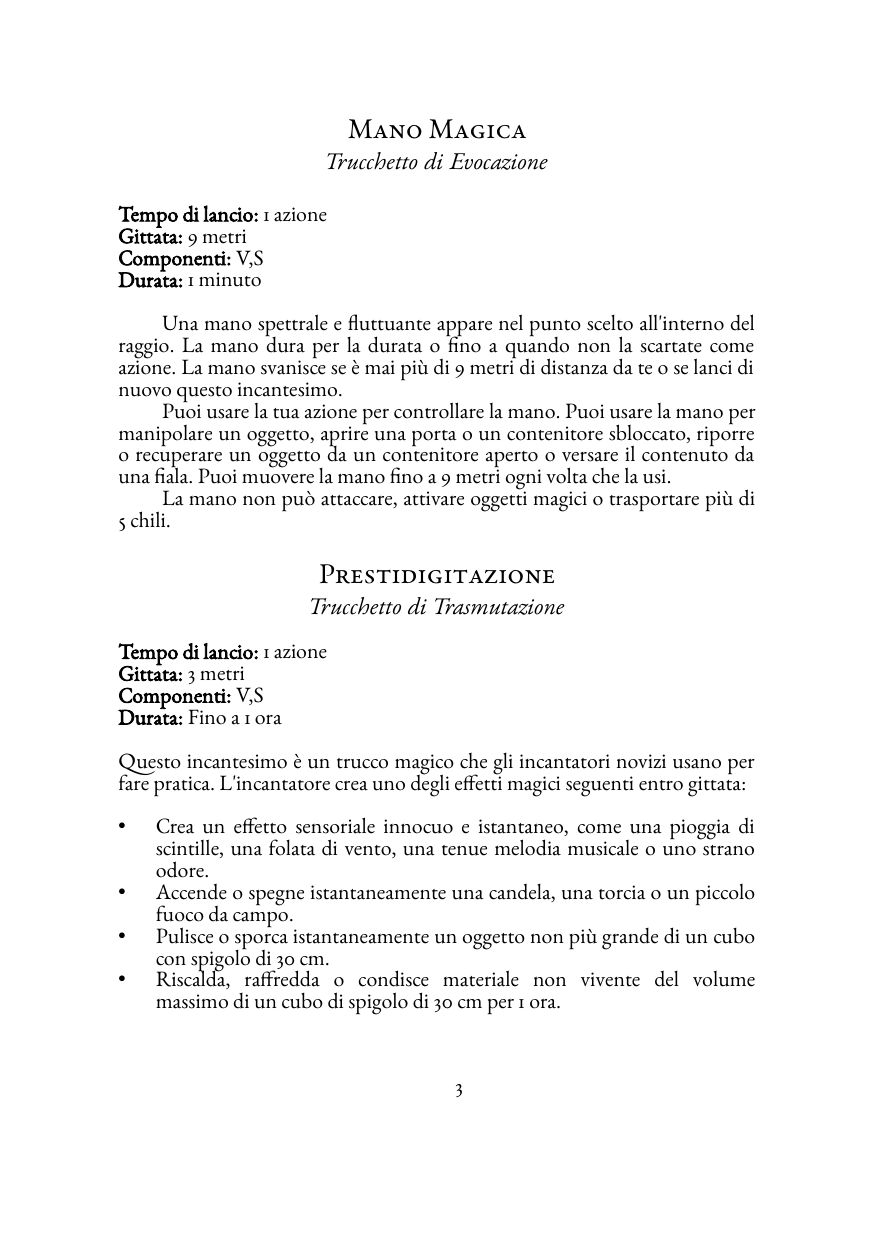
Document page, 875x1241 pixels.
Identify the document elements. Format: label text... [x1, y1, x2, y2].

list Accende o spegne istantaneamente una candela, una torcia o un piccolo fuoco da campo. [118, 884, 756, 927]
text Componenti: V,S [118, 249, 756, 271]
list Riscalda, raffredda o condisce materiale non vivente del volume massimo di un cubo di spigolo di 30 cm per 1 ora. [118, 971, 756, 1015]
text Tempo di lancio: 1 azione [118, 194, 756, 227]
text Tempo di lancio: 1 azione [118, 639, 756, 665]
text Durata: Fino a 1 ora [118, 709, 756, 731]
subtitle Trucchetto di Trasmutazione [118, 598, 756, 622]
text Durata: 1 minuto [118, 271, 756, 293]
subtitle Trucchetto di Evocazione [118, 152, 756, 177]
text Questo incantesimo è un trucco magico che gli incantatori novizi usano per fare pratica. L'incantatore crea uno degli effetti magici seguenti entro gittata: [118, 752, 756, 796]
text Componenti: V,S [118, 687, 756, 709]
list Crea un effetto sensoriale innocuo e istantaneo, come una pioggia di scintille, una folata di vento, una tenue melodia musicale o uno strano odore. [118, 818, 756, 884]
text Una mano spettrale e fluttuante appare nel punto scelto all'interno del raggio. La mano dura per la durata o fino a quando non la scartate come azione. La mano svanisce se è mai più di 9 metri di distanza da te o se lanci di nuovo questo incantesimo. [118, 315, 756, 402]
text La mano non può attaccare, attivare oggetti magici o trasportare più di 5 chili. [118, 490, 756, 534]
text Puoi usare la tua azione per controllare la mano. Puoi usare la mano per manipolare un oggetto, aprire una porta o un contenitore sbloccato, riporre o recuperare un oggetto da un contenitore aperto o versare il contenuto da una fiala. Puoi muovere la mano fino a 9 metri ogni volta che la usi. [118, 402, 756, 490]
list Pulisce o sporca istantaneamente un oggetto non più grande di un cubo con spigolo di 30 cm. [118, 927, 756, 971]
subtitle Mano Magica [118, 118, 756, 147]
text Gittata: 9 metri [118, 227, 756, 249]
subtitle Prestidigitazione [118, 563, 756, 592]
text Gittata: 3 metri [118, 665, 756, 687]
